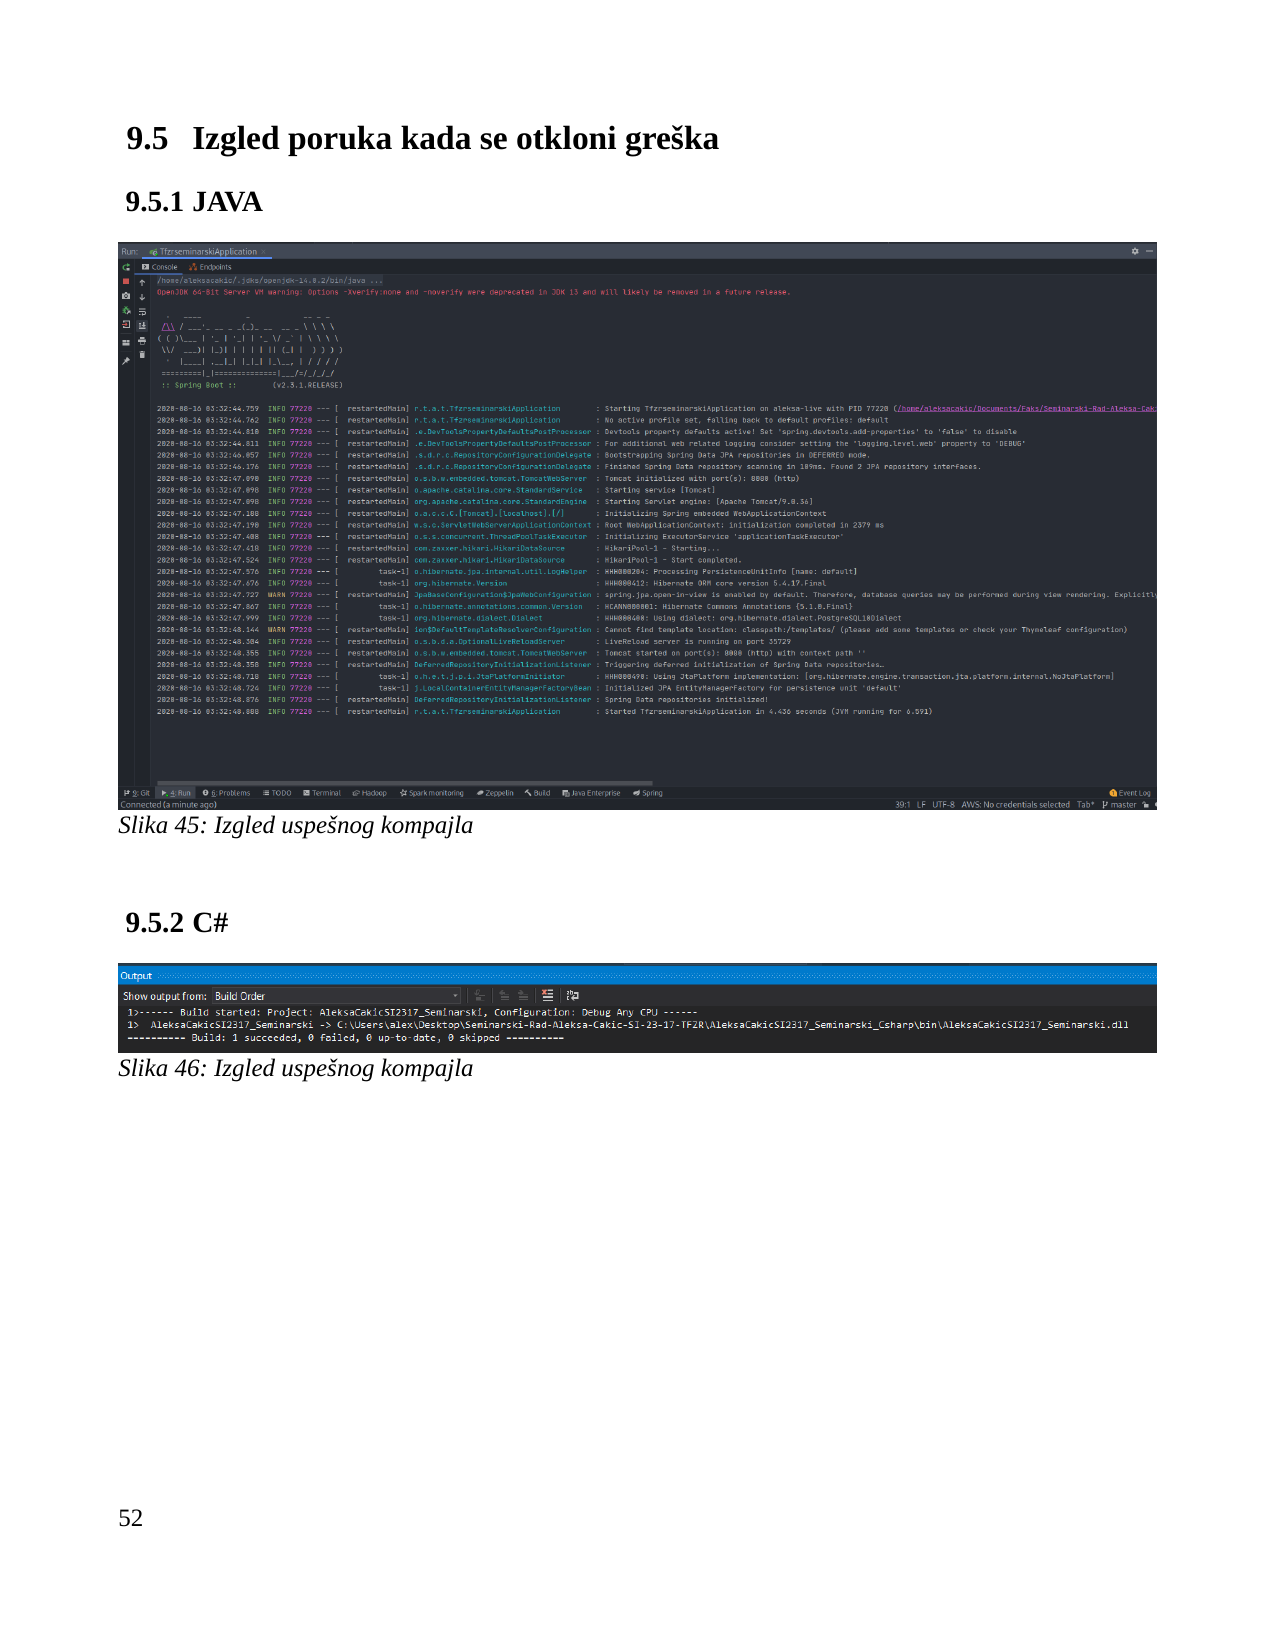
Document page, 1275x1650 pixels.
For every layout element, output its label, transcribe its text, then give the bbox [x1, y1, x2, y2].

subtitle C# [118, 905, 1157, 939]
subtitle JAVA [118, 184, 1157, 218]
picture [118, 242, 1157, 810]
picture [118, 963, 1157, 1053]
subtitle Izgled poruka kada se otkloni greška [118, 118, 1157, 157]
text Slika 46: Izgled uspešnog kompajla [118, 1053, 1157, 1082]
text Slika 45: Izgled uspešnog kompajla [118, 810, 1157, 839]
